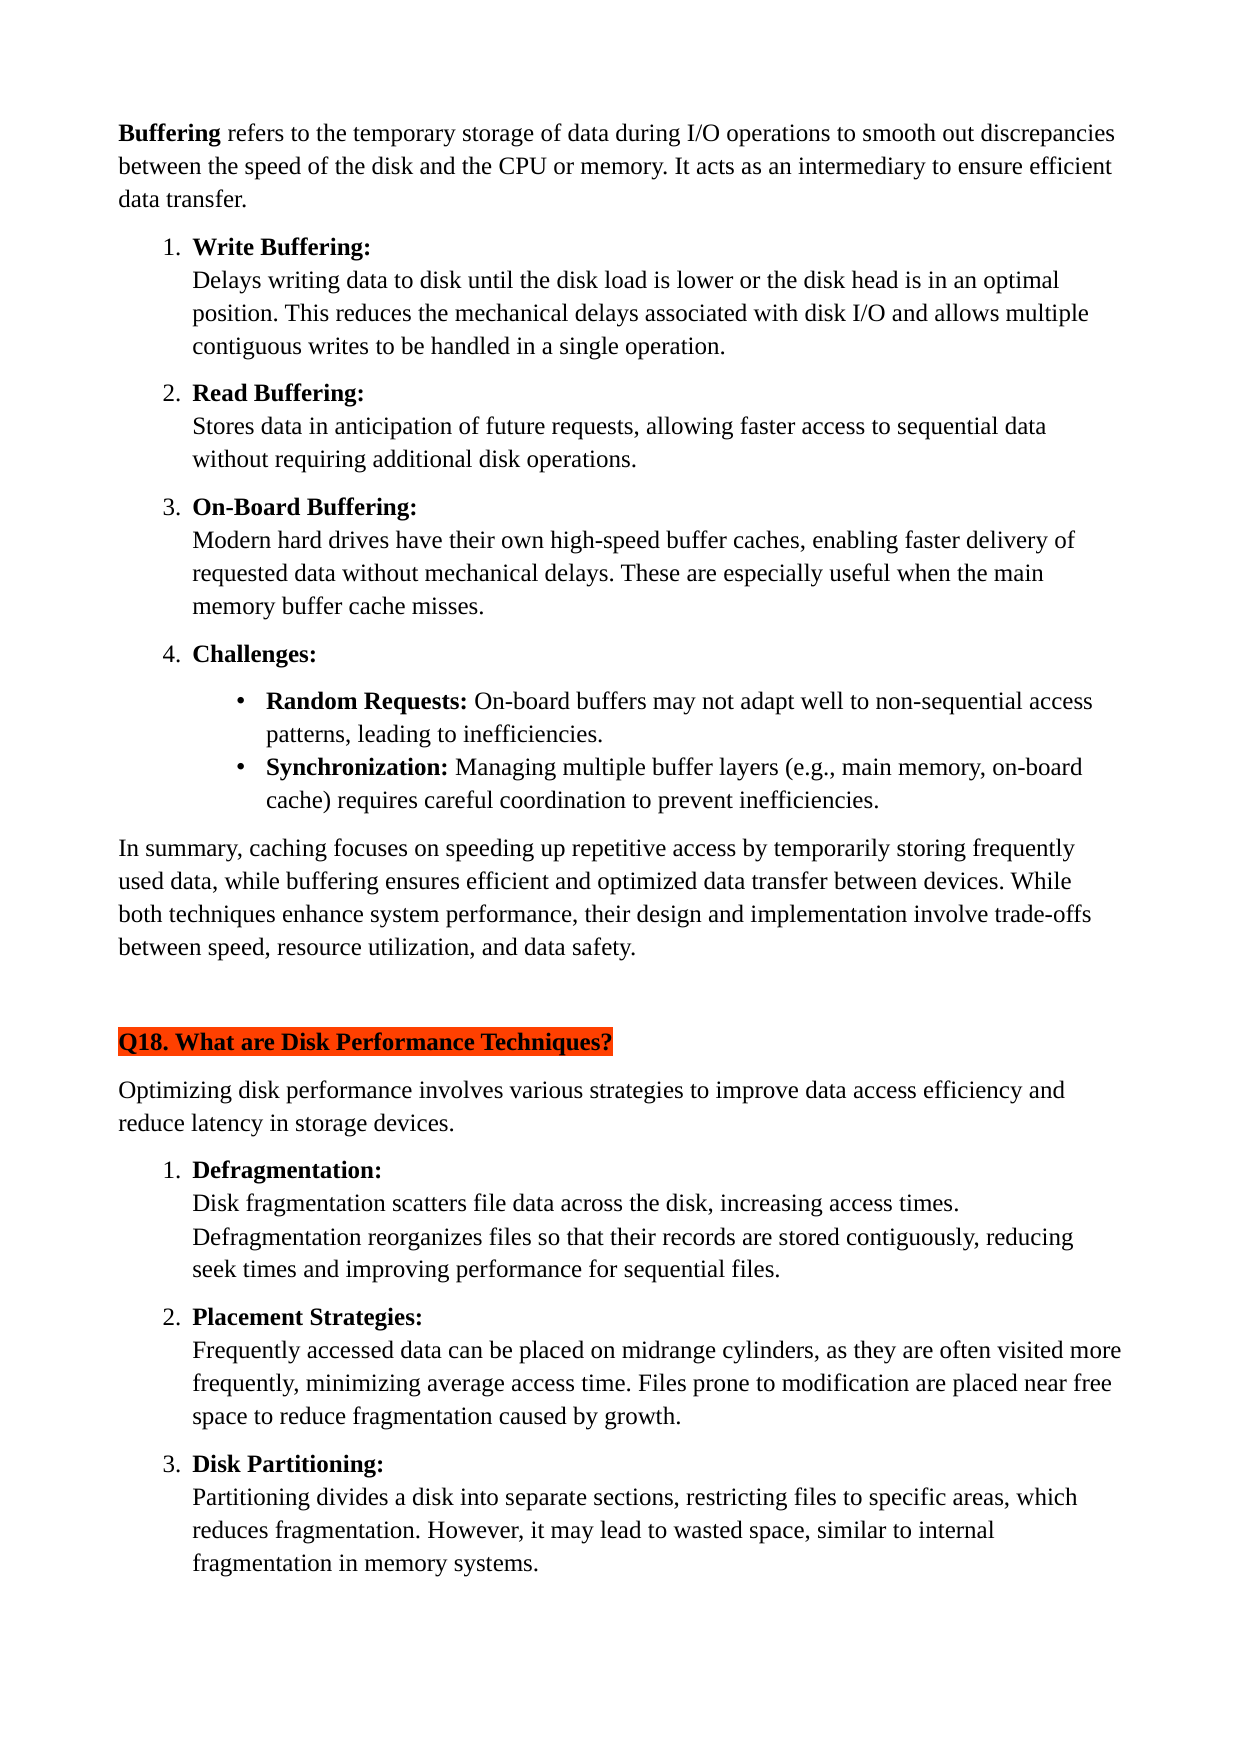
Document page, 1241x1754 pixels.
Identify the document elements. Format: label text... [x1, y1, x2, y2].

text Q18. What are Disk Performance Techniques? [118, 1027, 1122, 1056]
list Write Buffering: Delays writing data to disk until the disk load is lower or the disk head is in an optimal position. This reduces the mechanical delays associated with disk I/O and allows multiple contiguous writes to be handled in a single operation. [162, 232, 1122, 359]
list Synchronization: Managing multiple buffer layers (e.g., main memory, on-board cache) requires careful coordination to prevent inefficiencies. [236, 752, 1122, 814]
list Disk Partitioning: Partitioning divides a disk into separate sections, restricting files to specific areas, which reduces fragmentation. However, it may lead to wasted space, similar to internal fragmentation in memory systems. [162, 1449, 1122, 1577]
list Random Requests: On-board buffers may not adapt well to non-sequential access patterns, leading to inefficiencies. [236, 686, 1122, 748]
list Placement Strategies: Frequently accessed data can be placed on midrange cylinders, as they are often visited more frequently, minimizing average access time. Files prone to modification are placed near free space to reduce fragmentation caused by growth. [162, 1302, 1122, 1430]
list Read Buffering: Stores data in anticipation of future requests, allowing faster access to sequential data without requiring additional disk operations. [162, 378, 1122, 473]
list Defragmentation: Disk fragmentation scatters file data across the disk, increasing access times. Defragmentation reorganizes files so that their records are stored contiguously, reducing seek times and improving performance for sequential files. [162, 1156, 1122, 1283]
text In summary, caching focuses on speeding up repetitive access by temporarily storing frequently used data, while buffering ensures efficient and optimized data transfer between devices. While both techniques enhance system performance, their design and implementation involve trade-offs between speed, resource utilization, and data safety. [118, 833, 1122, 961]
text Optimizing disk performance involves various strategies to improve data access efficiency and reduce latency in storage devices. [118, 1075, 1122, 1137]
text Buffering refers to the temporary storage of data during I/O operations to smooth out discrepancies between the speed of the disk and the CPU or memory. It acts as an intermediary to ensure efficient data transfer. [118, 118, 1122, 213]
list Challenges: [162, 639, 1122, 667]
list On-Board Buffering: Modern hard drives have their own high-speed buffer caches, enabling faster delivery of requested data without mechanical delays. These are especially useful when the main memory buffer cache misses. [162, 492, 1122, 620]
